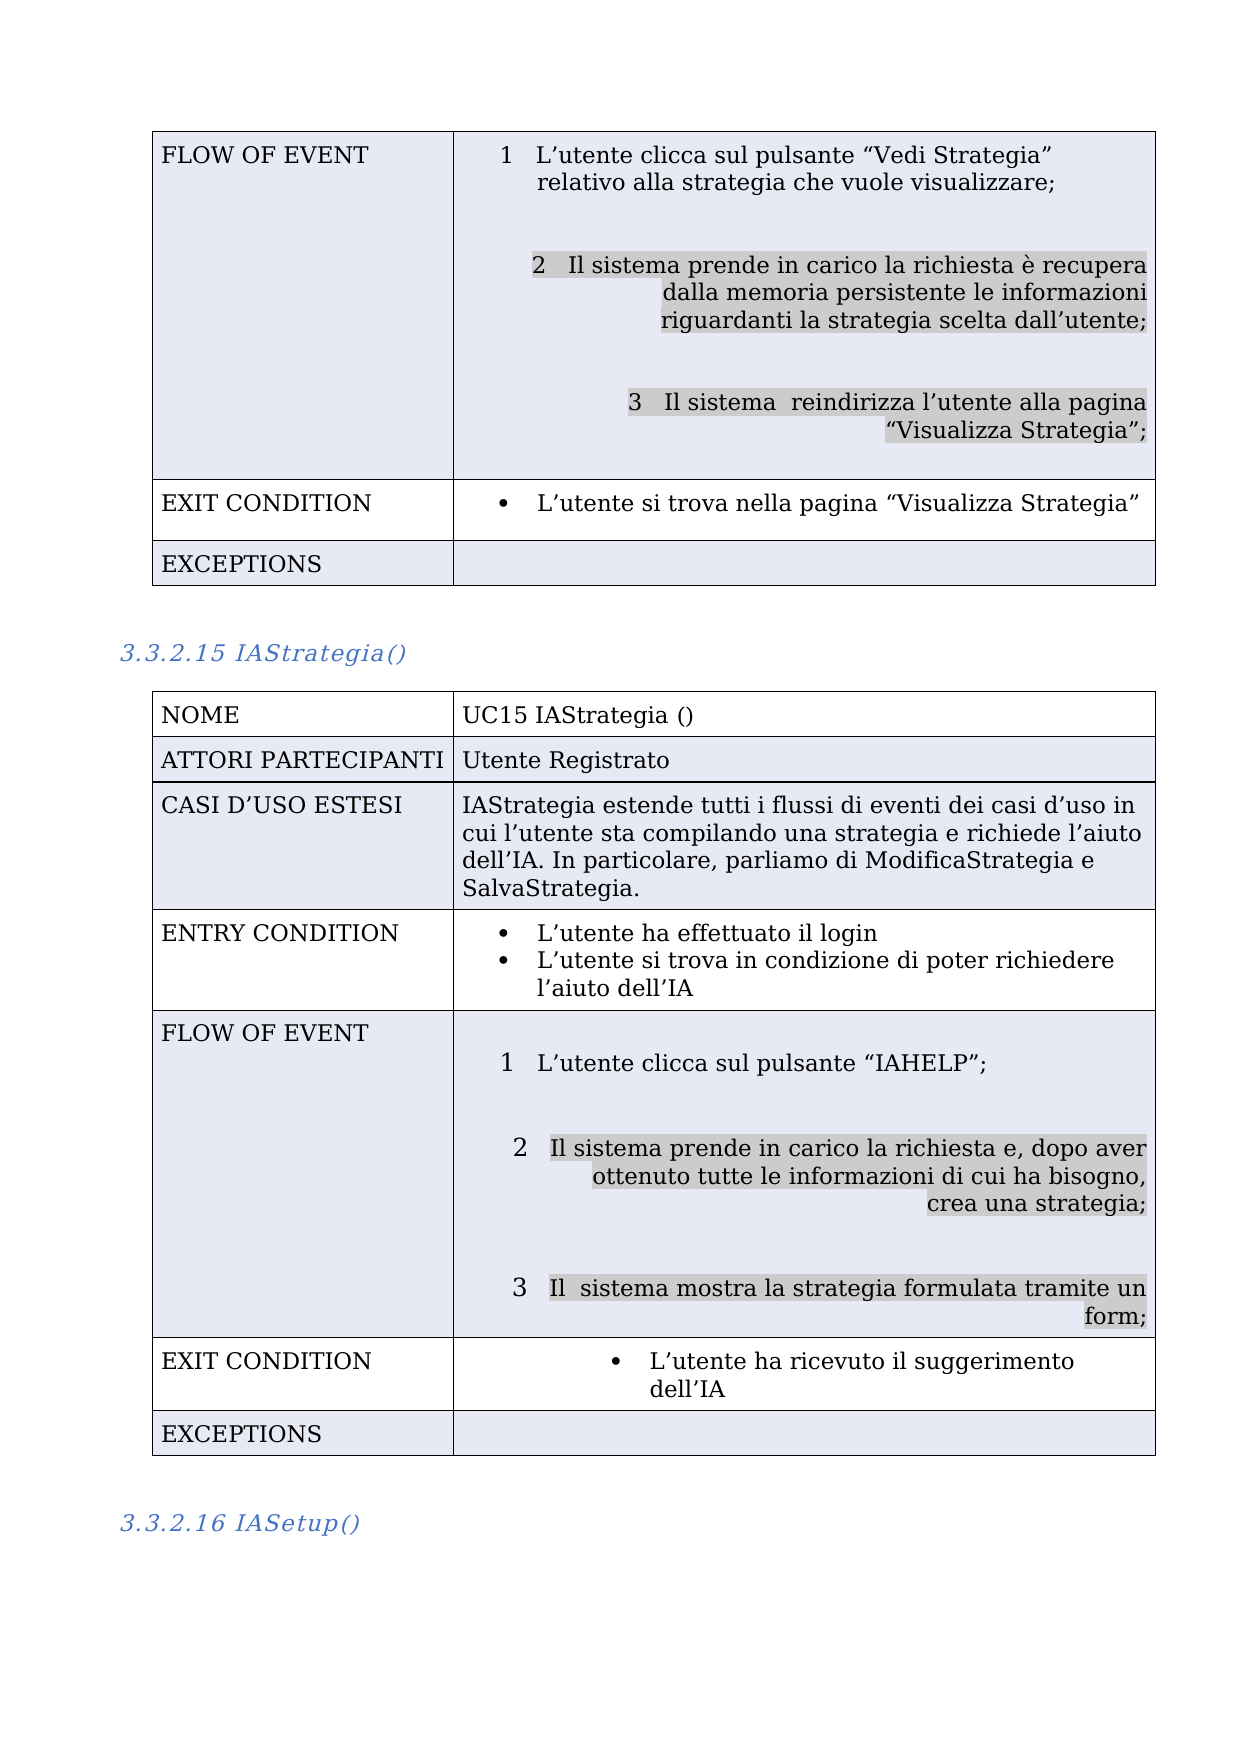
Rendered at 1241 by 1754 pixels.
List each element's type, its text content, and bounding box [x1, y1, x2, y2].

table_cell EXIT CONDITION [153, 1338, 453, 1410]
table_cell Utente Registrato [454, 737, 1155, 781]
table_cell FLOW OF EVENT [153, 132, 453, 479]
table_cell EXIT CONDITION [153, 480, 453, 540]
table_header UC15 IAStrategia () [454, 692, 1155, 736]
subtitle 3.3.2.15 IAStrategia() [118, 639, 1122, 666]
subtitle 3.3.2.16 IASetup() [118, 1509, 1122, 1536]
table_cell L’utente clicca sul pulsante “IAHELP”; Il sistema prende in carico la richiesta e, dopo aver ottenuto tutte le informazioni di cui ha bisogno, crea una strategia; Il sistema mostra la strategia formulata tramite un form; [454, 1011, 1155, 1337]
table_cell L’utente clicca sul pulsante “Vedi Strategia” relativo alla strategia che vuole visualizzare; Il sistema prende in carico la richiesta è recupera dalla memoria persistente le informazioni riguardanti la strategia scelta dall’utente; Il sistema reindirizza l’utente alla pagina “Visualizza Strategia”; [454, 132, 1155, 479]
table_cell [454, 1411, 1155, 1455]
table_cell EXCEPTIONS [153, 541, 453, 585]
table_cell L’utente ha effettuato il login L’utente si trova in condizione di poter richiedere l’aiuto dell’IA [454, 910, 1155, 1009]
table_cell L’utente si trova nella pagina “Visualizza Strategia” [454, 480, 1155, 540]
table_cell CASI D’USO ESTESI [153, 783, 453, 909]
table_cell EXCEPTIONS [153, 1411, 453, 1455]
table_cell [454, 541, 1155, 585]
table_cell FLOW OF EVENT [153, 1011, 453, 1337]
table_header NOME [153, 692, 453, 736]
table_cell IAStrategia estende tutti i flussi di eventi dei casi d’uso in cui l’utente sta compilando una strategia e richiede l’aiuto dell’IA. In particolare, parliamo di ModificaStrategia e SalvaStrategia. [454, 783, 1155, 909]
table_cell ATTORI PARTECIPANTI [153, 737, 453, 781]
table_cell ENTRY CONDITION [153, 910, 453, 1009]
table_cell L’utente ha ricevuto il suggerimento dell’IA [454, 1338, 1155, 1410]
